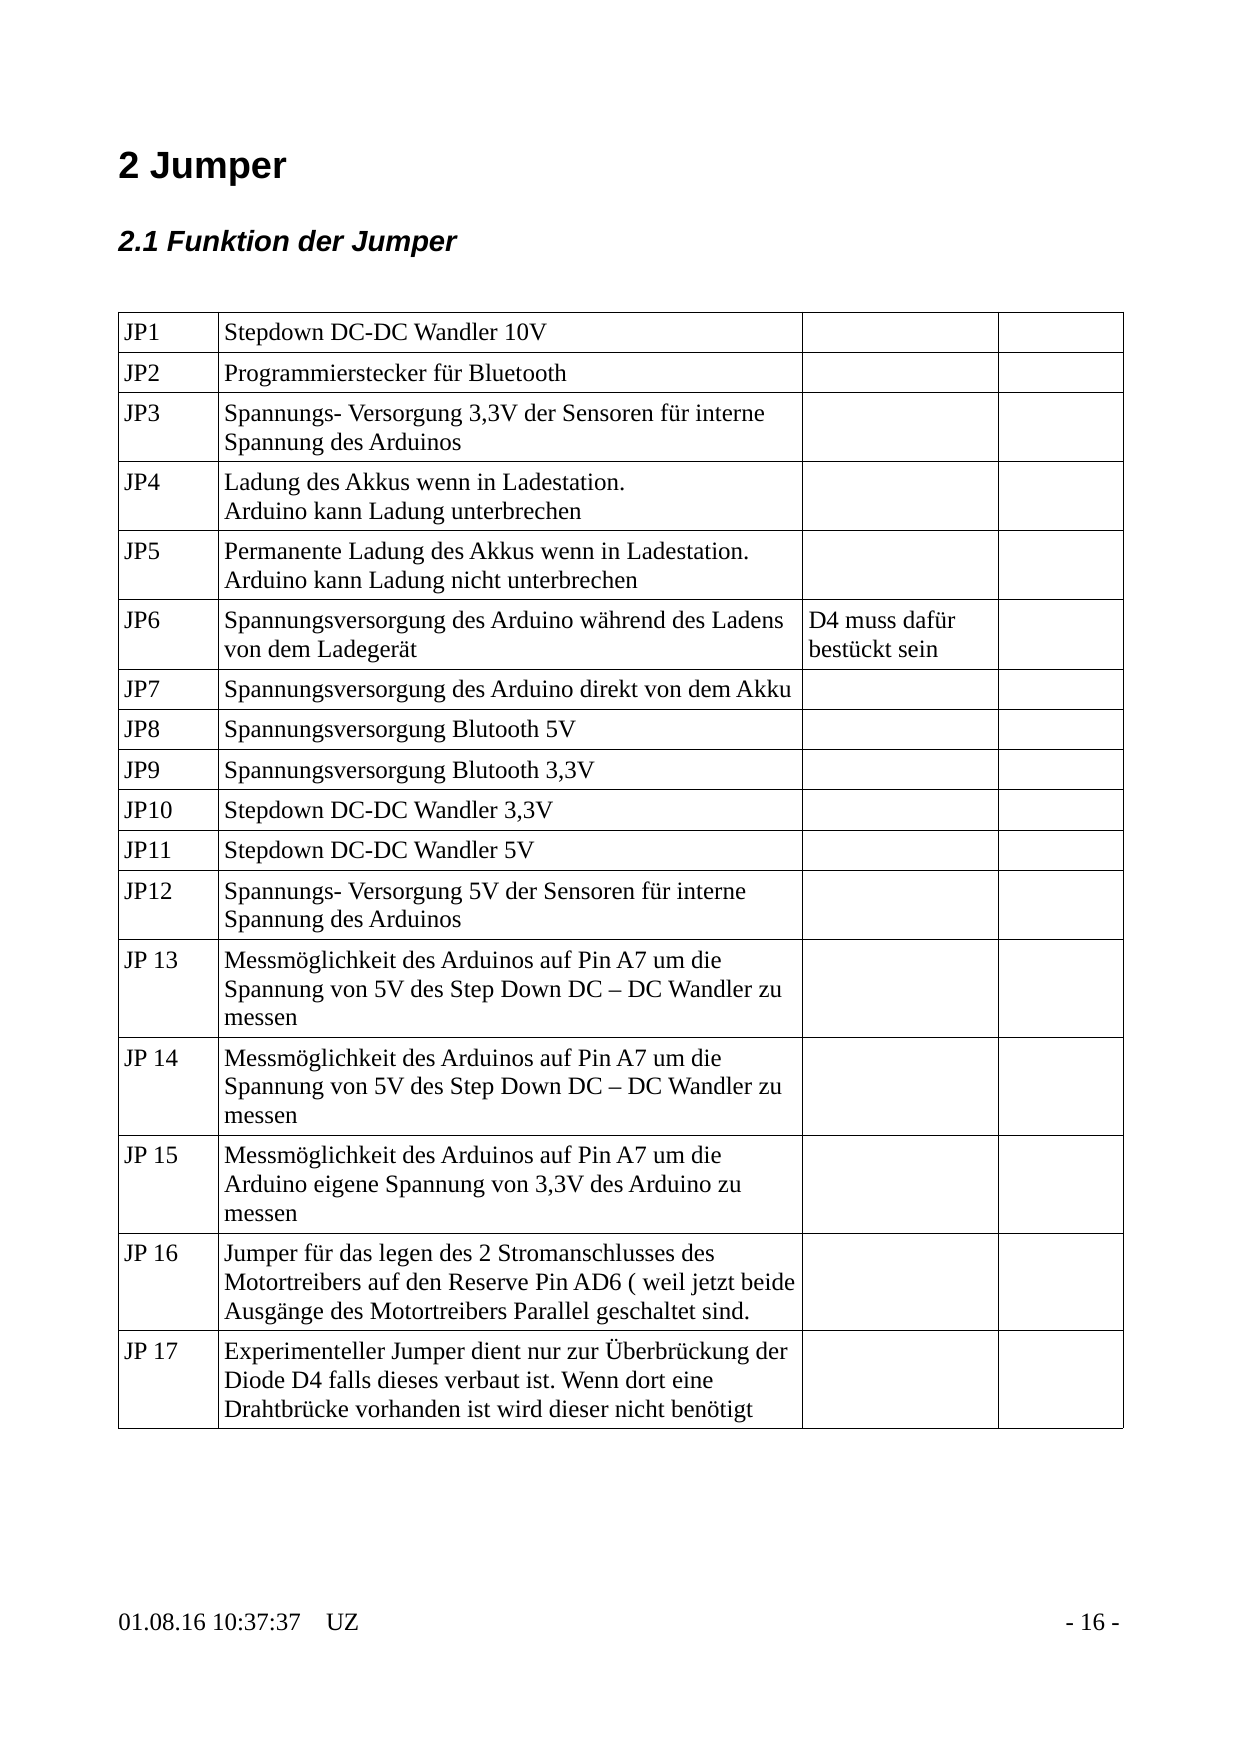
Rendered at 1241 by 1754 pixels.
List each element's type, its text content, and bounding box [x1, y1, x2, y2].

table_cell JP9 [119, 750, 218, 789]
table_cell JP10 [119, 790, 218, 830]
table_cell [999, 710, 1123, 749]
table_cell [803, 710, 998, 749]
table_cell [803, 670, 998, 709]
table_cell JP12 [119, 871, 218, 939]
table_cell JP8 [119, 710, 218, 749]
subtitle 2.1 Funktion der Jumper [118, 224, 1122, 258]
table_cell JP4 [119, 462, 218, 530]
table_cell [803, 353, 998, 392]
table_cell Messmöglichkeit des Arduinos auf Pin A7 um die Spannung von 5V des Step Down DC – DC Wandler zu messen [219, 940, 802, 1037]
table_cell [803, 531, 998, 599]
table_cell JP11 [119, 831, 218, 870]
table_cell [999, 353, 1123, 392]
table_cell JP 13 [119, 940, 218, 1037]
table_cell [803, 790, 998, 830]
table_cell [803, 1331, 998, 1428]
table_cell [803, 393, 998, 461]
table_cell JP 17 [119, 1331, 218, 1428]
table_cell JP 14 [119, 1038, 218, 1135]
table_cell JP3 [119, 393, 218, 461]
table_cell [999, 750, 1123, 789]
table_cell [803, 1234, 998, 1330]
table_cell [999, 600, 1123, 668]
table_cell [999, 531, 1123, 599]
table_cell Jumper für das legen des 2 Stromanschlusses des Motortreibers auf den Reserve Pin AD6 ( weil jetzt beide Ausgänge des Motortreibers Parallel geschaltet sind. [219, 1234, 802, 1330]
table_cell Spannungsversorgung Blutooth 5V [219, 710, 802, 749]
table_header JP1 [119, 313, 218, 352]
table_cell JP5 [119, 531, 218, 599]
table_cell [999, 1038, 1123, 1135]
table_header Stepdown DC-DC Wandler 10V [219, 313, 802, 352]
table_cell [999, 1331, 1123, 1428]
table_cell [999, 462, 1123, 530]
table_cell [803, 1136, 998, 1232]
table_cell [999, 871, 1123, 939]
table_cell [999, 393, 1123, 461]
table_cell [999, 790, 1123, 830]
table_cell Ladung des Akkus wenn in Ladestation. Arduino kann Ladung unterbrechen [219, 462, 802, 530]
table_cell JP2 [119, 353, 218, 392]
table_cell Messmöglichkeit des Arduinos auf Pin A7 um die Arduino eigene Spannung von 3,3V des Arduino zu messen [219, 1136, 802, 1232]
table_cell [803, 1038, 998, 1135]
table_cell JP7 [119, 670, 218, 709]
table_cell JP 15 [119, 1136, 218, 1232]
table_cell Experimenteller Jumper dient nur zur Überbrückung der Diode D4 falls dieses verbaut ist. Wenn dort eine Drahtbrücke vorhanden ist wird dieser nicht benötigt [219, 1331, 802, 1428]
table_cell [999, 670, 1123, 709]
table_cell Stepdown DC-DC Wandler 5V [219, 831, 802, 870]
table_cell D4 muss dafür bestückt sein [803, 600, 998, 668]
table_cell Messmöglichkeit des Arduinos auf Pin A7 um die Spannung von 5V des Step Down DC – DC Wandler zu messen [219, 1038, 802, 1135]
subtitle 2 Jumper [118, 143, 1122, 187]
table_cell [999, 1234, 1123, 1330]
table_cell [999, 831, 1123, 870]
table_cell Spannungsversorgung Blutooth 3,3V [219, 750, 802, 789]
table_cell Programmierstecker für Bluetooth [219, 353, 802, 392]
table_cell [803, 940, 998, 1037]
table_cell [803, 462, 998, 530]
table_cell Spannungs- Versorgung 3,3V der Sensoren für interne Spannung des Arduinos [219, 393, 802, 461]
table_cell [803, 871, 998, 939]
table_cell Spannungsversorgung des Arduino direkt von dem Akku [219, 670, 802, 709]
table_cell Stepdown DC-DC Wandler 3,3V [219, 790, 802, 830]
table_cell [999, 940, 1123, 1037]
table_cell Spannungsversorgung des Arduino während des Ladens von dem Ladegerät [219, 600, 802, 668]
table_cell Spannungs- Versorgung 5V der Sensoren für interne Spannung des Arduinos [219, 871, 802, 939]
table_header [803, 313, 998, 352]
table_header [999, 313, 1123, 352]
table_cell [803, 831, 998, 870]
table_cell Permanente Ladung des Akkus wenn in Ladestation. Arduino kann Ladung nicht unterbrechen [219, 531, 802, 599]
table_cell JP6 [119, 600, 218, 668]
table_cell [999, 1136, 1123, 1232]
table_cell [803, 750, 998, 789]
table_cell JP 16 [119, 1234, 218, 1330]
